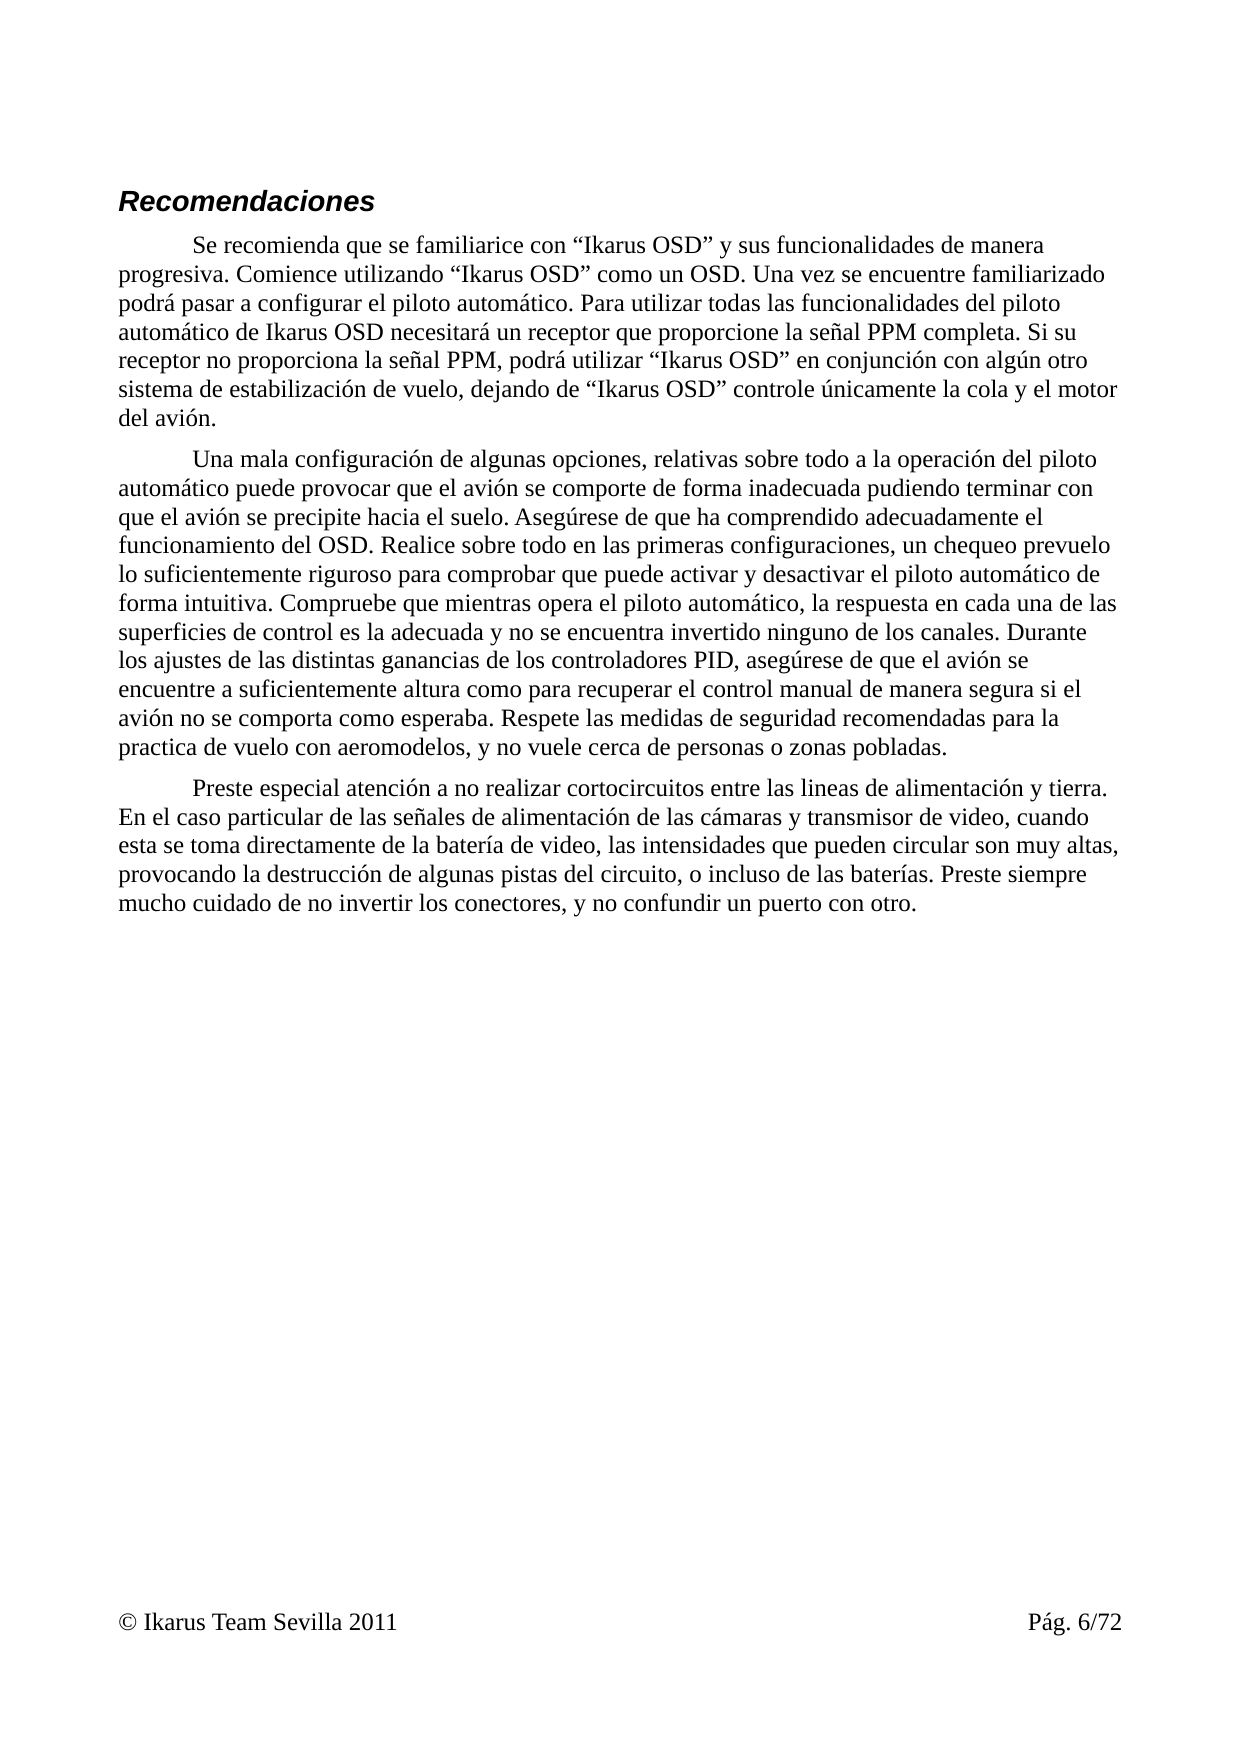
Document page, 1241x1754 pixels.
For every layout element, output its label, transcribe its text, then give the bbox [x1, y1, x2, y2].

subtitle Recomendaciones [118, 184, 1122, 218]
text Preste especial atención a no realizar cortocircuitos entre las lineas de alimentación y tierra. En el caso particular de las señales de alimentación de las cámaras y transmisor de video, cuando esta se toma directamente de la batería de video, las intensidades que pueden circular son muy altas, provocando la destrucción de algunas pistas del circuito, o incluso de las baterías. Preste siempre mucho cuidado de no invertir los conectores, y no confundir un puerto con otro. [118, 773, 1122, 917]
text Se recomienda que se familiarice con “Ikarus OSD” y sus funcionalidades de manera progresiva. Comience utilizando “Ikarus OSD” como un OSD. Una vez se encuentre familiarizado podrá pasar a configurar el piloto automático. Para utilizar todas las funcionalidades del piloto automático de Ikarus OSD necesitará un receptor que proporcione la señal PPM completa. Si su receptor no proporciona la señal PPM, podrá utilizar “Ikarus OSD” en conjunción con algún otro sistema de estabilización de vuelo, dejando de “Ikarus OSD” controle únicamente la cola y el motor del avión. [118, 230, 1122, 432]
text Una mala configuración de algunas opciones, relativas sobre todo a la operación del piloto automático puede provocar que el avión se comporte de forma inadecuada pudiendo terminar con que el avión se precipite hacia el suelo. Asegúrese de que ha comprendido adecuadamente el funcionamiento del OSD. Realice sobre todo en las primeras configuraciones, un chequeo prevuelo lo suficientemente riguroso para comprobar que puede activar y desactivar el piloto automático de forma intuitiva. Compruebe que mientras opera el piloto automático, la respuesta en cada una de las superficies de control es la adecuada y no se encuentra invertido ninguno de los canales. Durante los ajustes de las distintas ganancias de los controladores PID, asegúrese de que el avión se encuentre a suficientemente altura como para recuperar el control manual de manera segura si el avión no se comporta como esperaba. Respete las medidas de seguridad recomendadas para la practica de vuelo con aeromodelos, y no vuele cerca de personas o zonas pobladas. [118, 444, 1122, 760]
